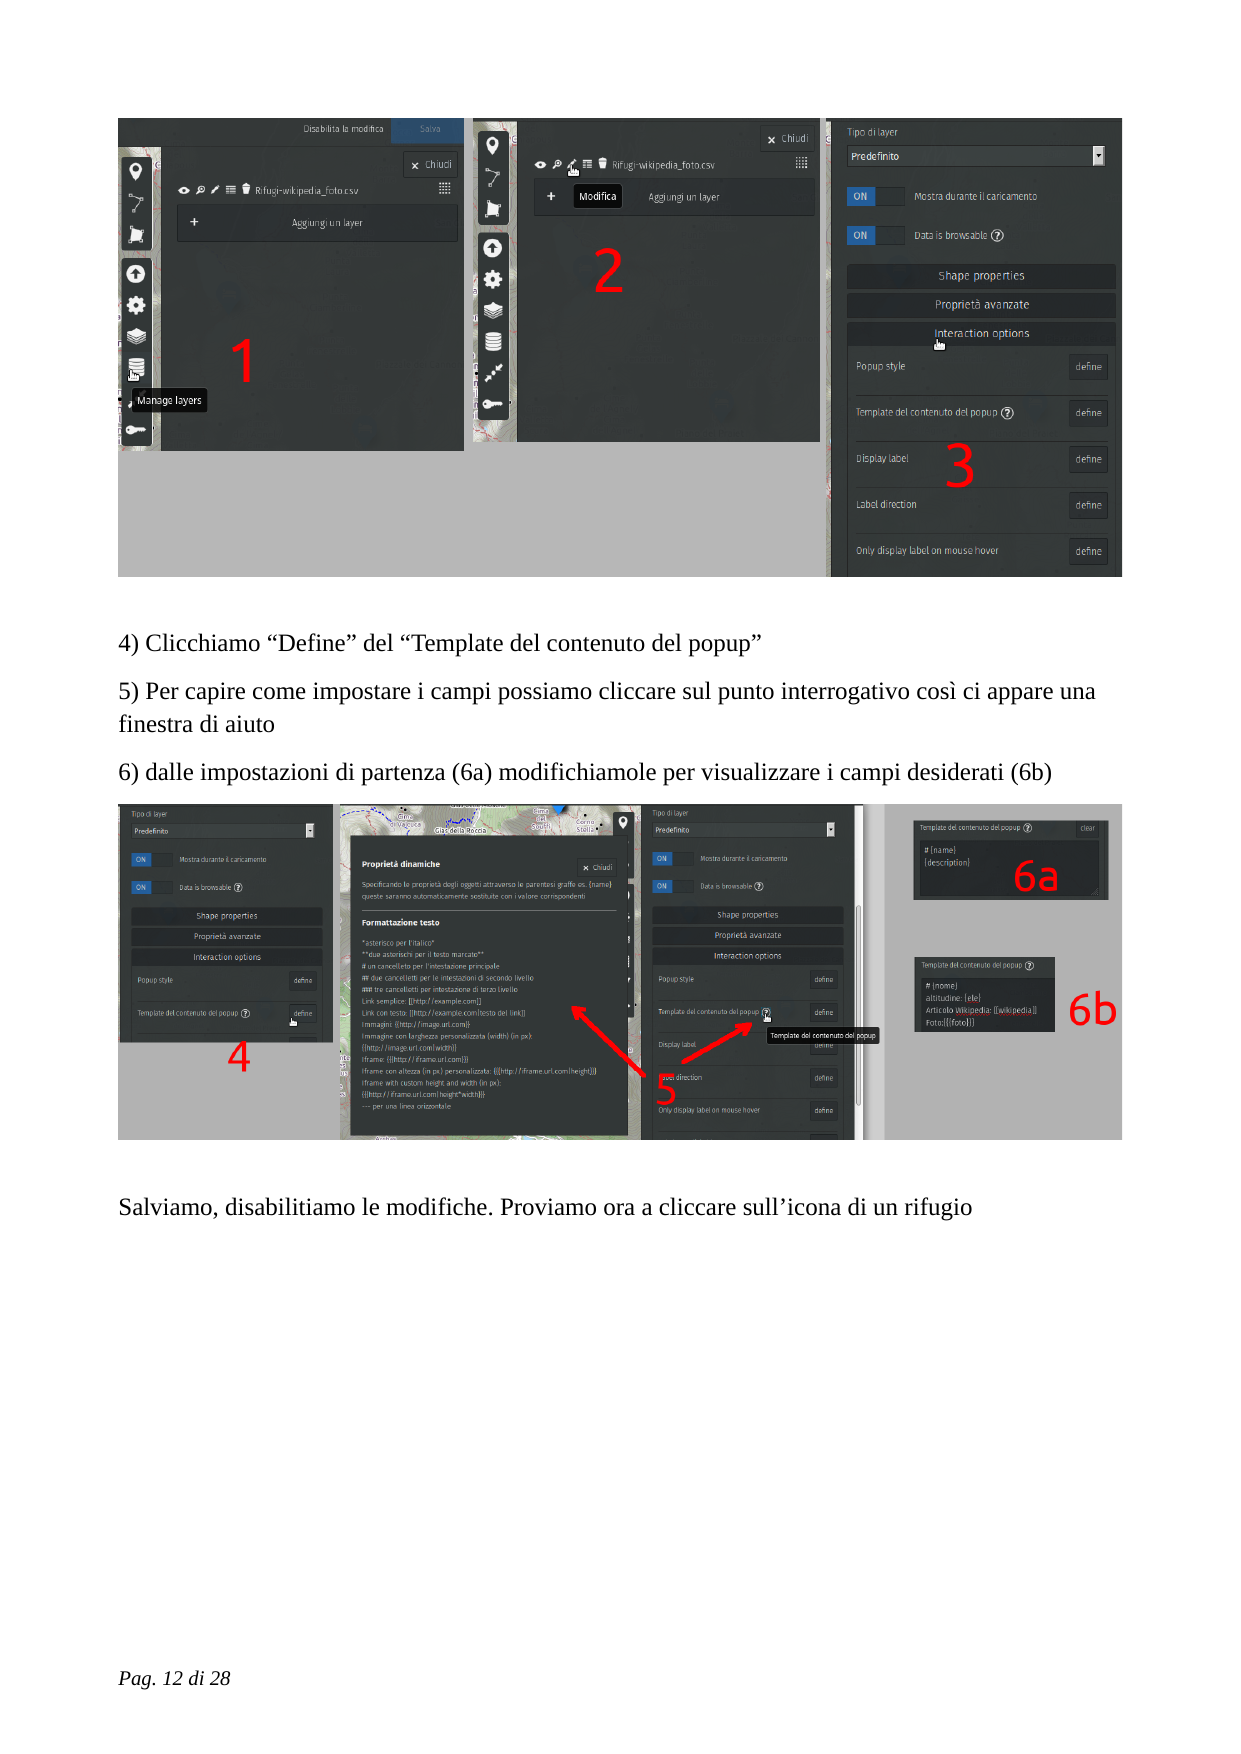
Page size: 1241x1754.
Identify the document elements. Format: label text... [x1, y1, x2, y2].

picture [118, 118, 1123, 577]
picture [118, 804, 1123, 1140]
text Salviamo, disabilitiamo le modifiche. Proviamo ora a cliccare sull’icona di un rifugio [118, 1192, 1122, 1221]
text 6) dalle impostazioni di partenza (6a) modifichiamole per visualizzare i campi desiderati (6b) [118, 757, 1122, 786]
text 4) Clicchiamo “Define” del “Template del contenuto del popup” [118, 628, 1122, 657]
text 5) Per capire come impostare i campi possiamo cliccare sul punto interrogativo così ci appare una finestra di aiuto [118, 676, 1122, 738]
